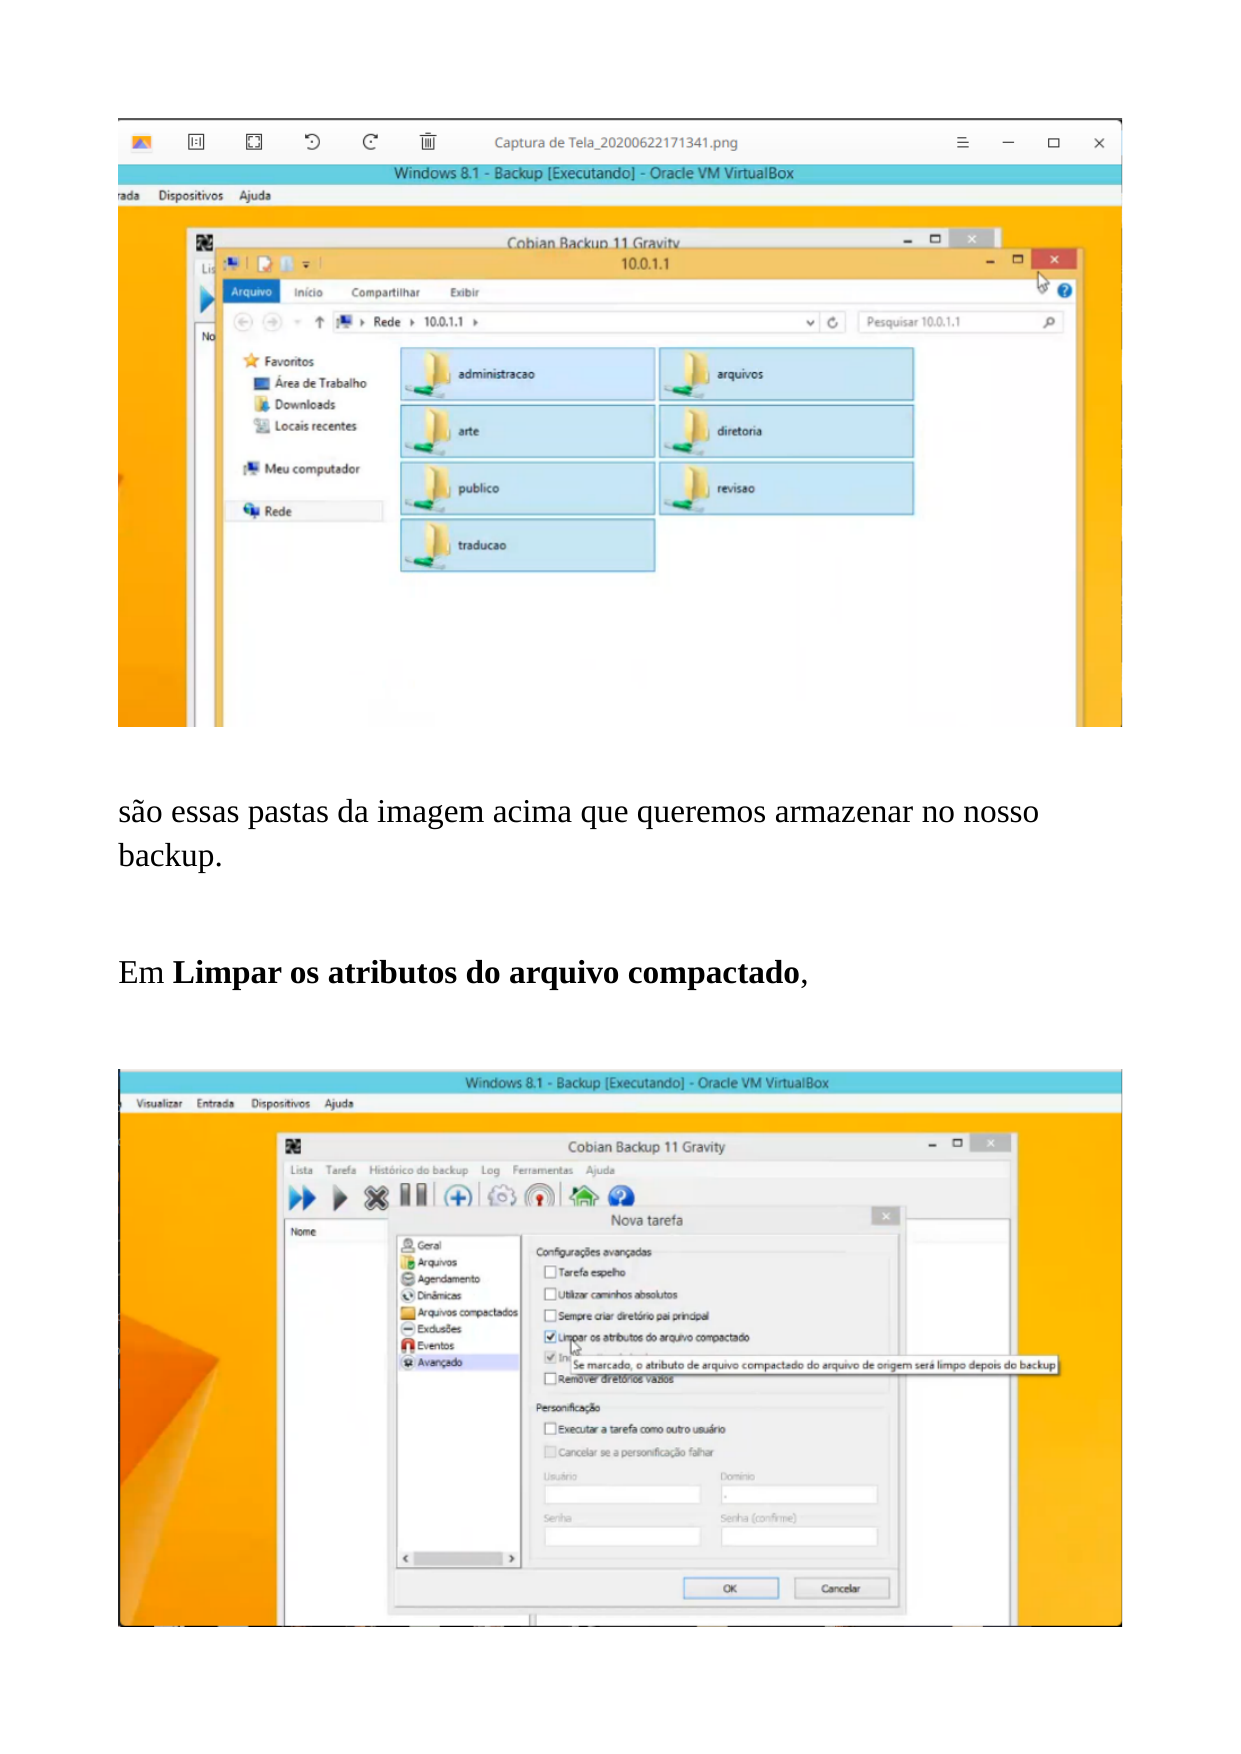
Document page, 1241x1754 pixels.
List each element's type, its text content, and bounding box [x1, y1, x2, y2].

picture [118, 118, 1123, 727]
picture [118, 1069, 1123, 1627]
text são essas pastas da imagem acima que queremos armazenar no nosso backup. [118, 791, 1122, 873]
text Em Limpar os atributos do arquivo compactado, [118, 952, 1122, 991]
